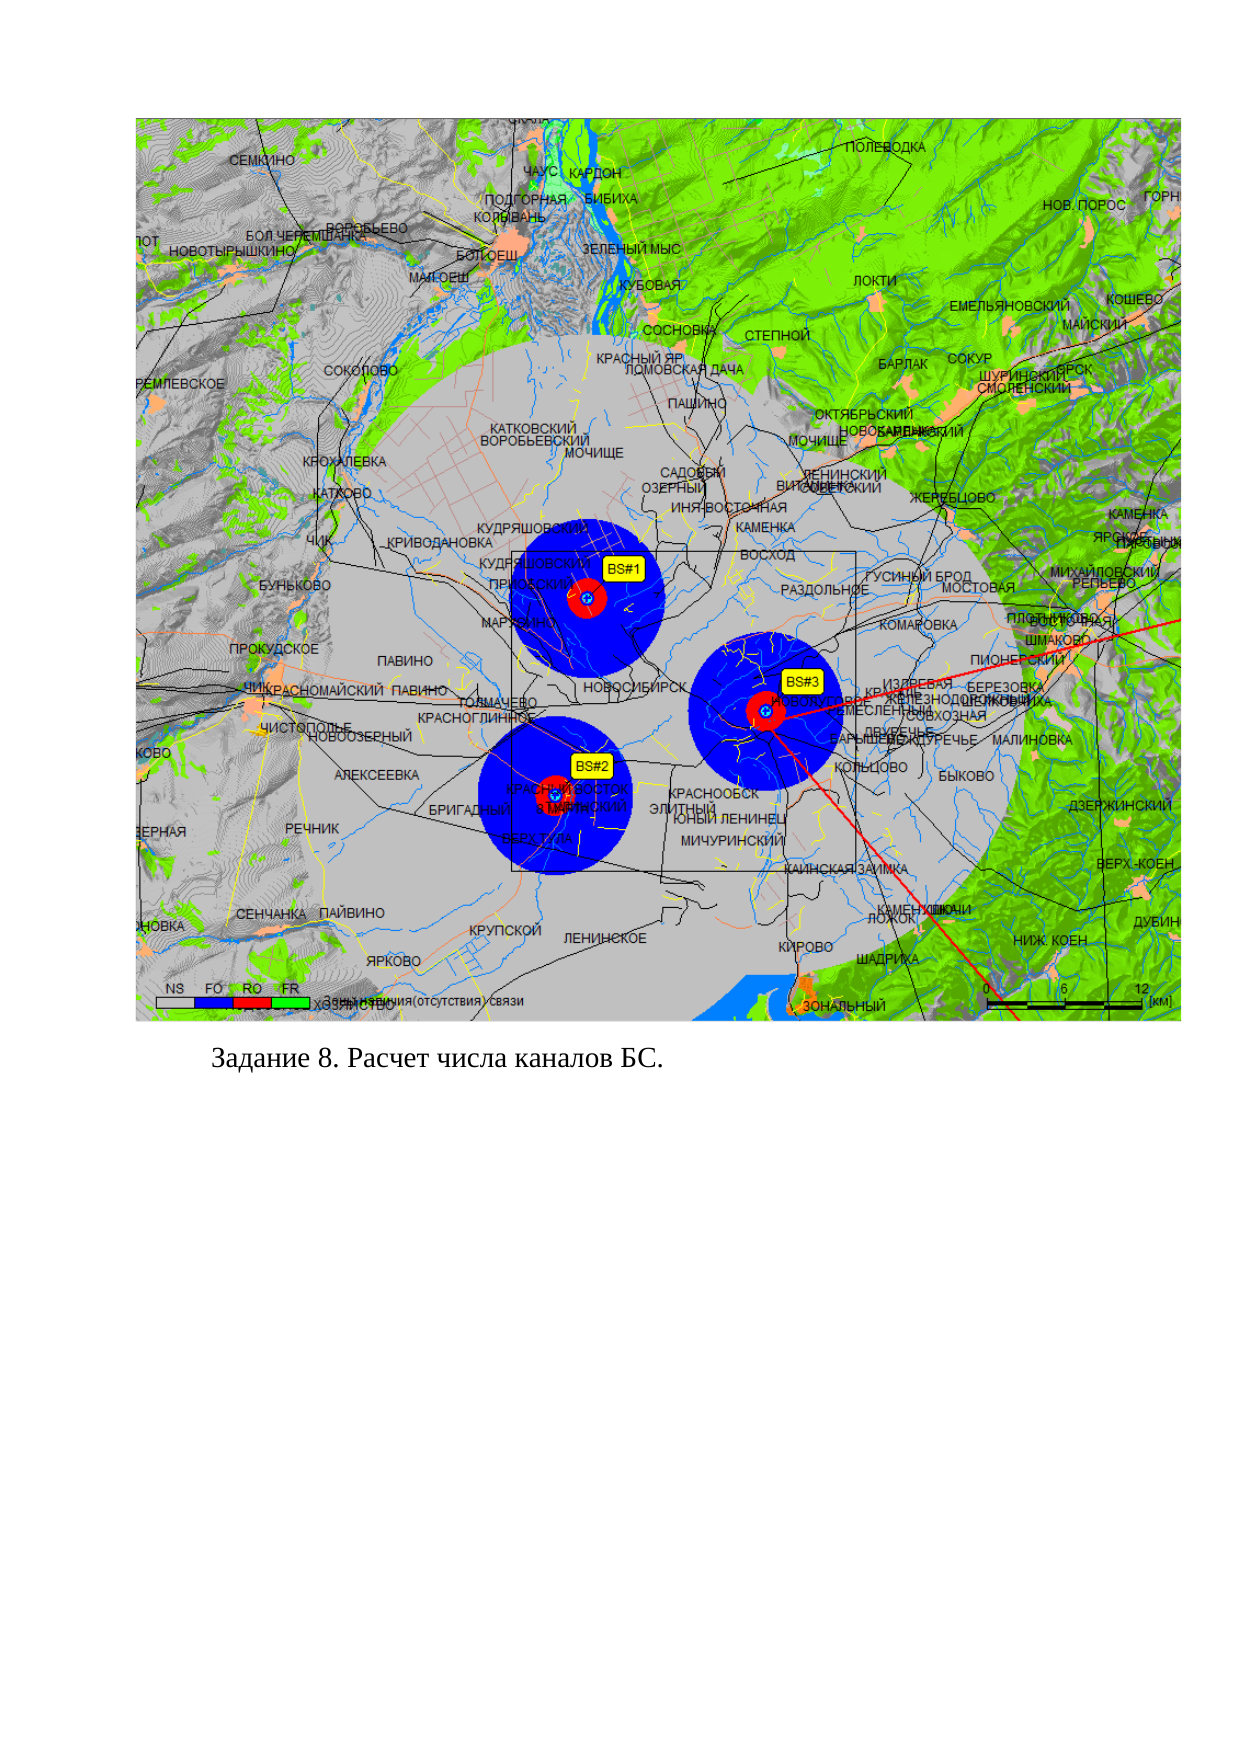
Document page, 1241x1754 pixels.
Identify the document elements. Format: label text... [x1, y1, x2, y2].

picture [135, 118, 1182, 1022]
text Задание 8. Расчет числа каналов БС. [136, 1040, 1181, 1074]
